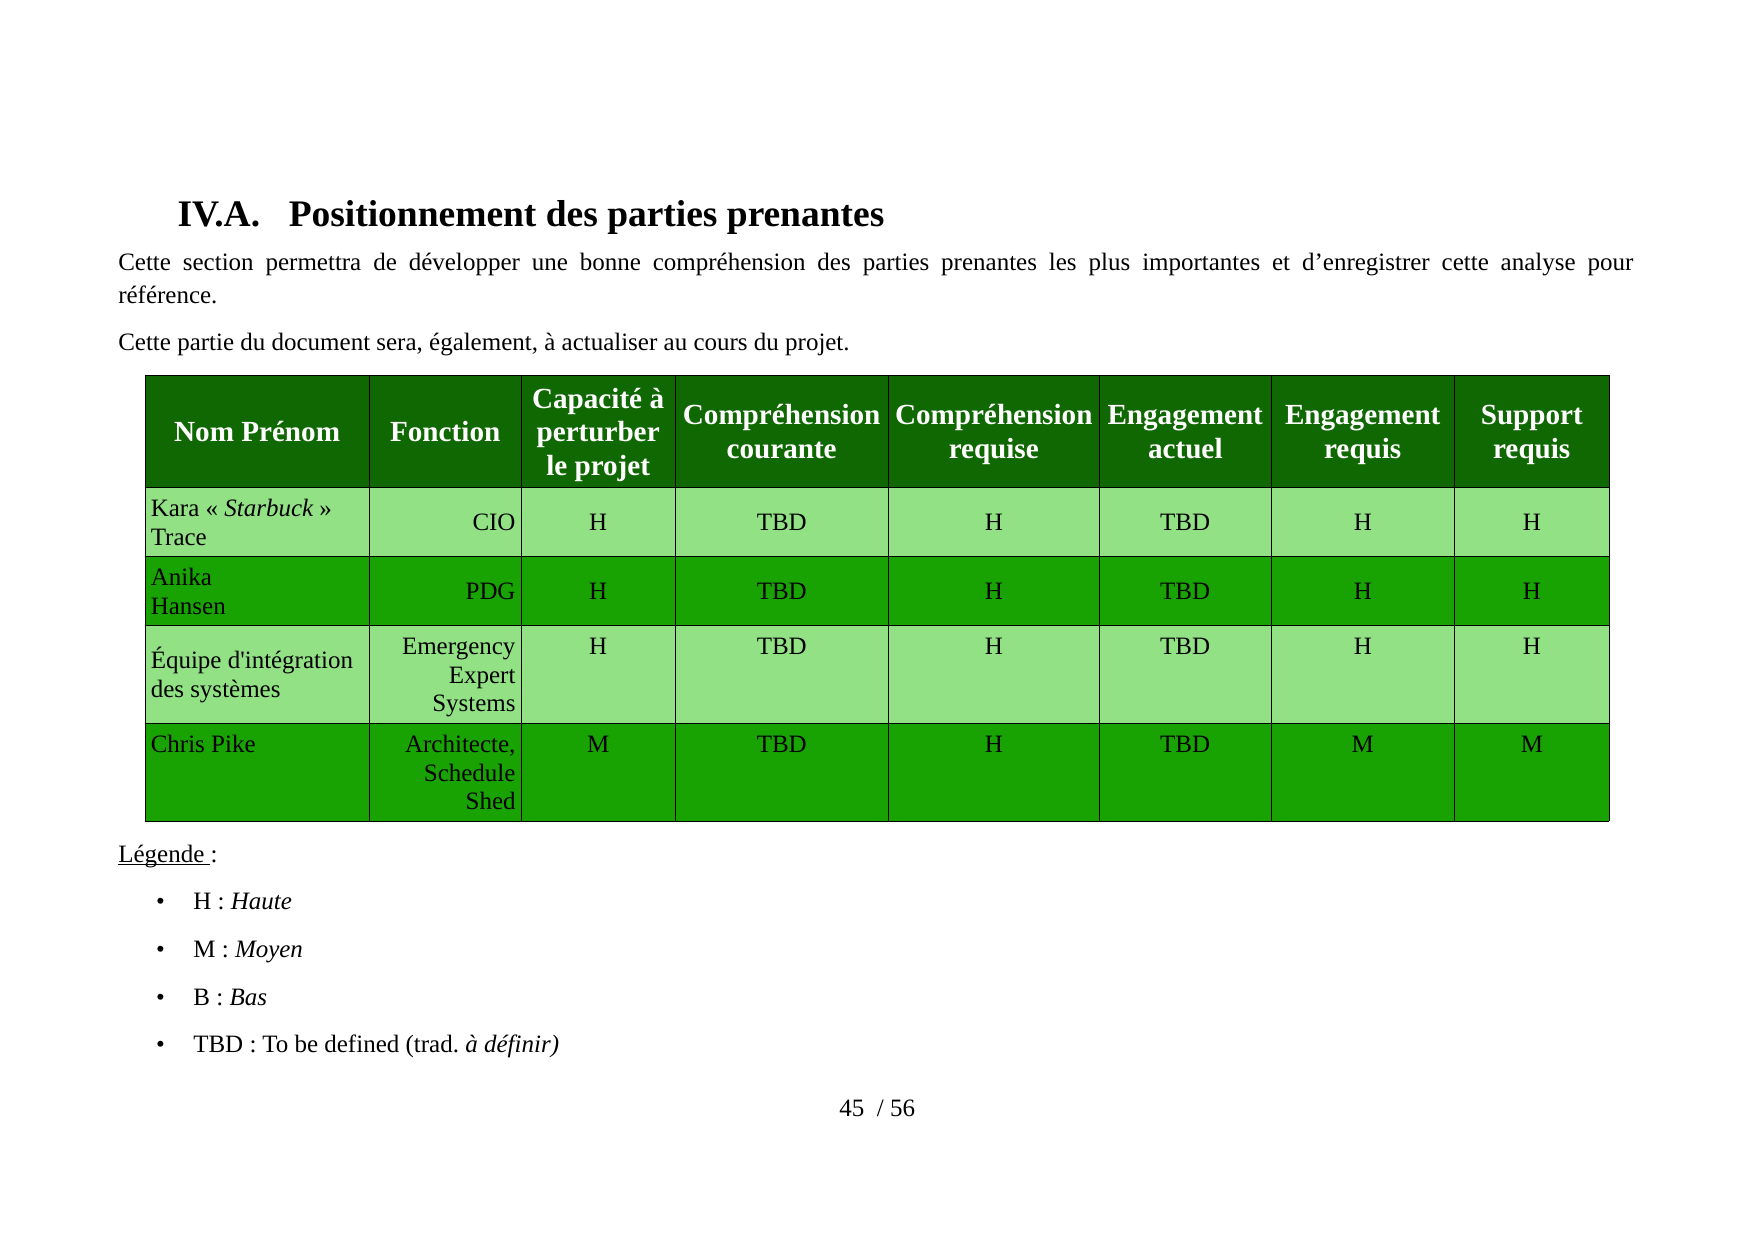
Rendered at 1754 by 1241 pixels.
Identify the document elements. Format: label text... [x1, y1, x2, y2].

table_cell Kara « Starbuck » Trace [146, 488, 369, 556]
table_cell H [889, 724, 1099, 821]
table_header Capacité à perturber le projet [522, 376, 675, 487]
table_cell H [522, 557, 675, 625]
table_cell H [1455, 626, 1609, 723]
table_cell H [1455, 557, 1609, 625]
table_cell Emergency Expert Systems [370, 626, 521, 723]
table_cell H [1272, 488, 1454, 556]
table_cell Anika Hansen [146, 557, 369, 625]
subtitle Positionnement des parties prenantes [118, 191, 1636, 234]
table_header Support requis [1455, 376, 1609, 487]
list TBD : To be defined (trad. à définir) [156, 1029, 1636, 1058]
table_header Compréhension courante [676, 376, 888, 487]
table_cell M [1272, 724, 1454, 821]
table_header Engagement actuel [1100, 376, 1271, 487]
table_cell M [1455, 724, 1609, 821]
table_header Fonction [370, 376, 521, 487]
text Légende : [118, 839, 1636, 867]
text Cette partie du document sera, également, à actualiser au cours du projet. [118, 327, 1636, 356]
table_cell TBD [676, 557, 888, 625]
table_cell TBD [676, 488, 888, 556]
table_cell H [1272, 557, 1454, 625]
table_cell Chris Pike [146, 724, 369, 821]
table_header Engagement requis [1272, 376, 1454, 487]
list M : Moyen [156, 934, 1636, 963]
table_cell H [1455, 488, 1609, 556]
table_cell TBD [1100, 626, 1271, 723]
table_header Compréhension requise [889, 376, 1099, 487]
table_cell M [522, 724, 675, 821]
list H : Haute [156, 886, 1636, 915]
table_cell H [522, 488, 675, 556]
table_header Nom Prénom [146, 376, 369, 487]
table_cell PDG [370, 557, 521, 625]
table_cell H [522, 626, 675, 723]
table_cell H [1272, 626, 1454, 723]
table_cell TBD [676, 724, 888, 821]
list B : Bas [156, 982, 1636, 1010]
table_cell TBD [1100, 488, 1271, 556]
text Cette section permettra de développer une bonne compréhension des parties prenantes les plus importantes et d’enregistrer cette analyse pour référence. [118, 247, 1636, 308]
table_cell H [889, 488, 1099, 556]
table_cell H [889, 626, 1099, 723]
table_cell CIO [370, 488, 521, 556]
table_cell Architecte, Schedule Shed [370, 724, 521, 821]
table_cell Équipe d'intégration des systèmes [146, 626, 369, 723]
table_cell TBD [676, 626, 888, 723]
table_cell H [889, 557, 1099, 625]
table_cell TBD [1100, 557, 1271, 625]
table_cell TBD [1100, 724, 1271, 821]
